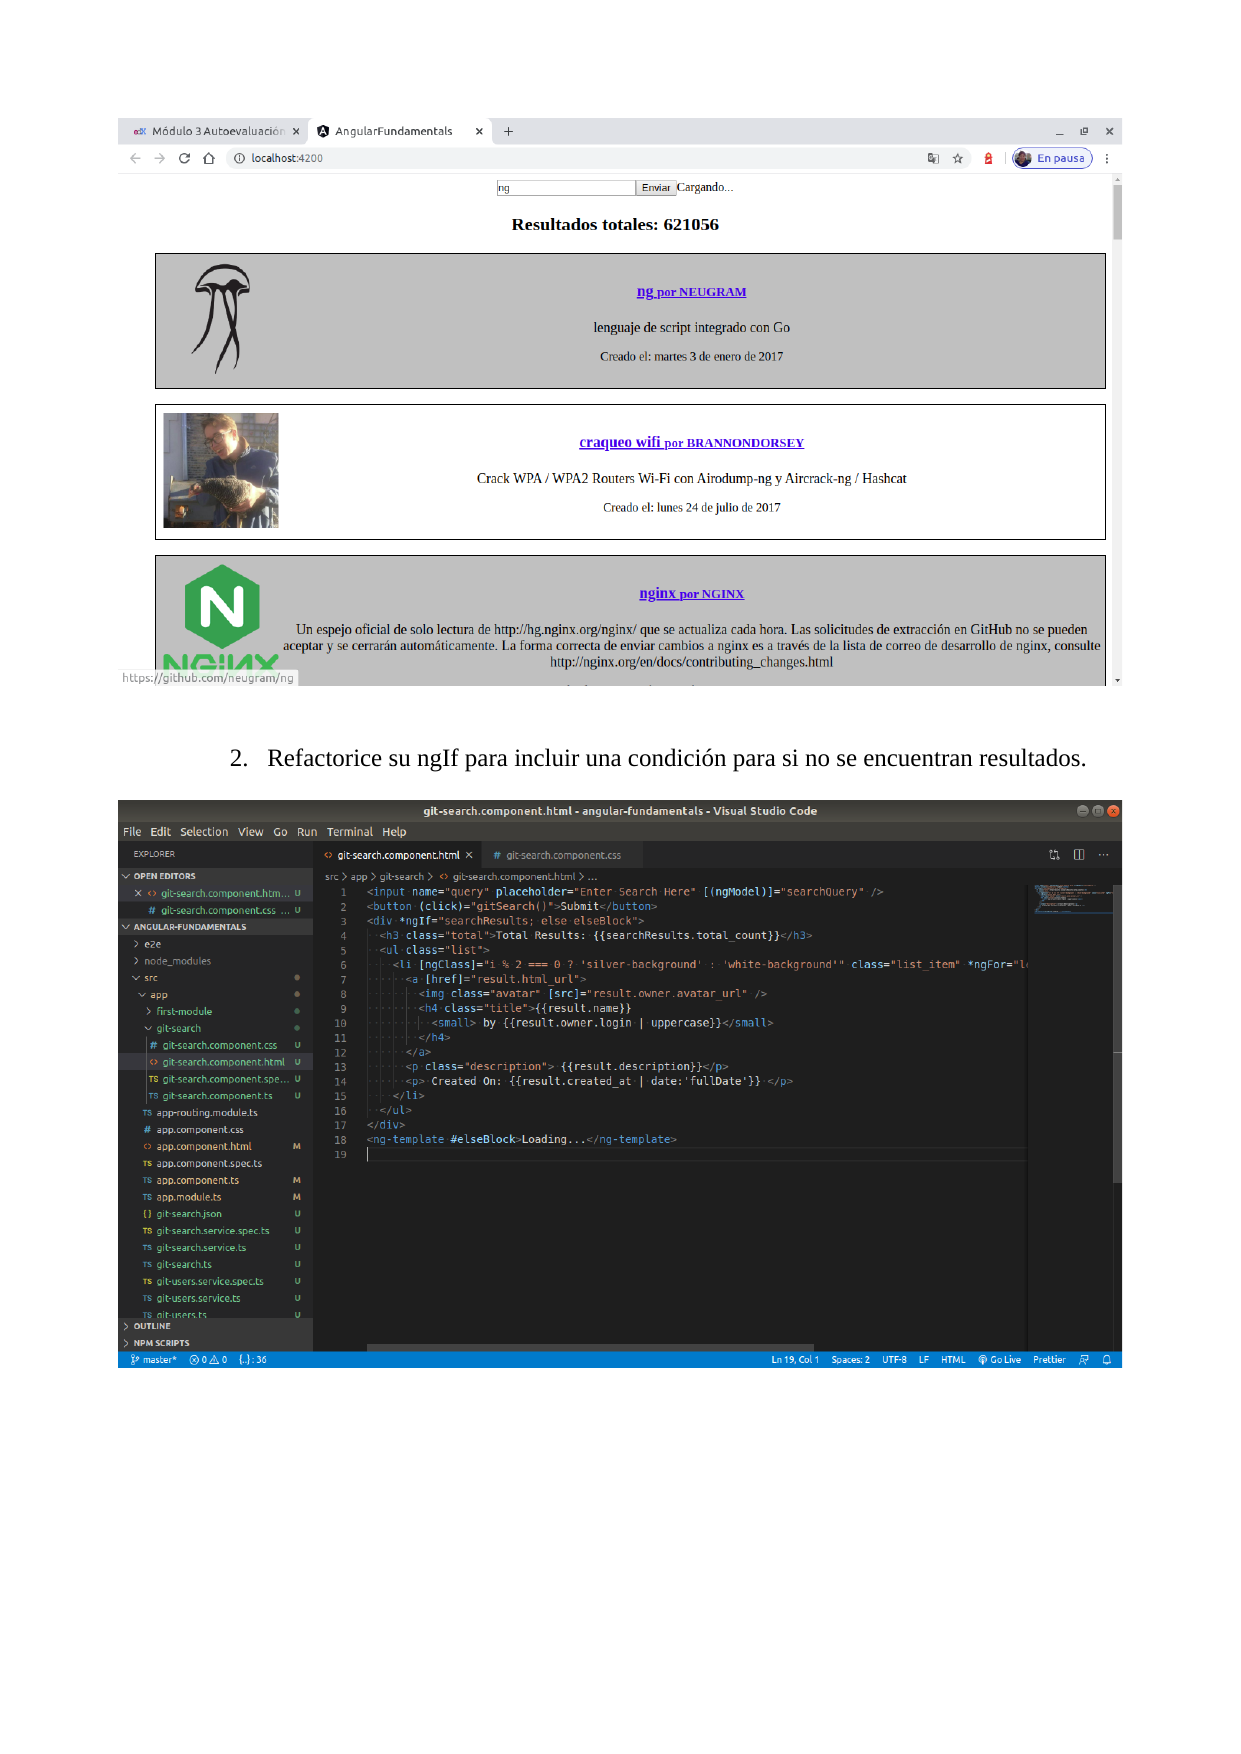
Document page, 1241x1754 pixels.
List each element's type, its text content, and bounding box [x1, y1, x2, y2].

picture [118, 800, 1123, 1368]
list Refactorice su ngIf para incluir una condición para si no se encuentran resultados. [229, 743, 1122, 772]
picture [118, 118, 1123, 686]
